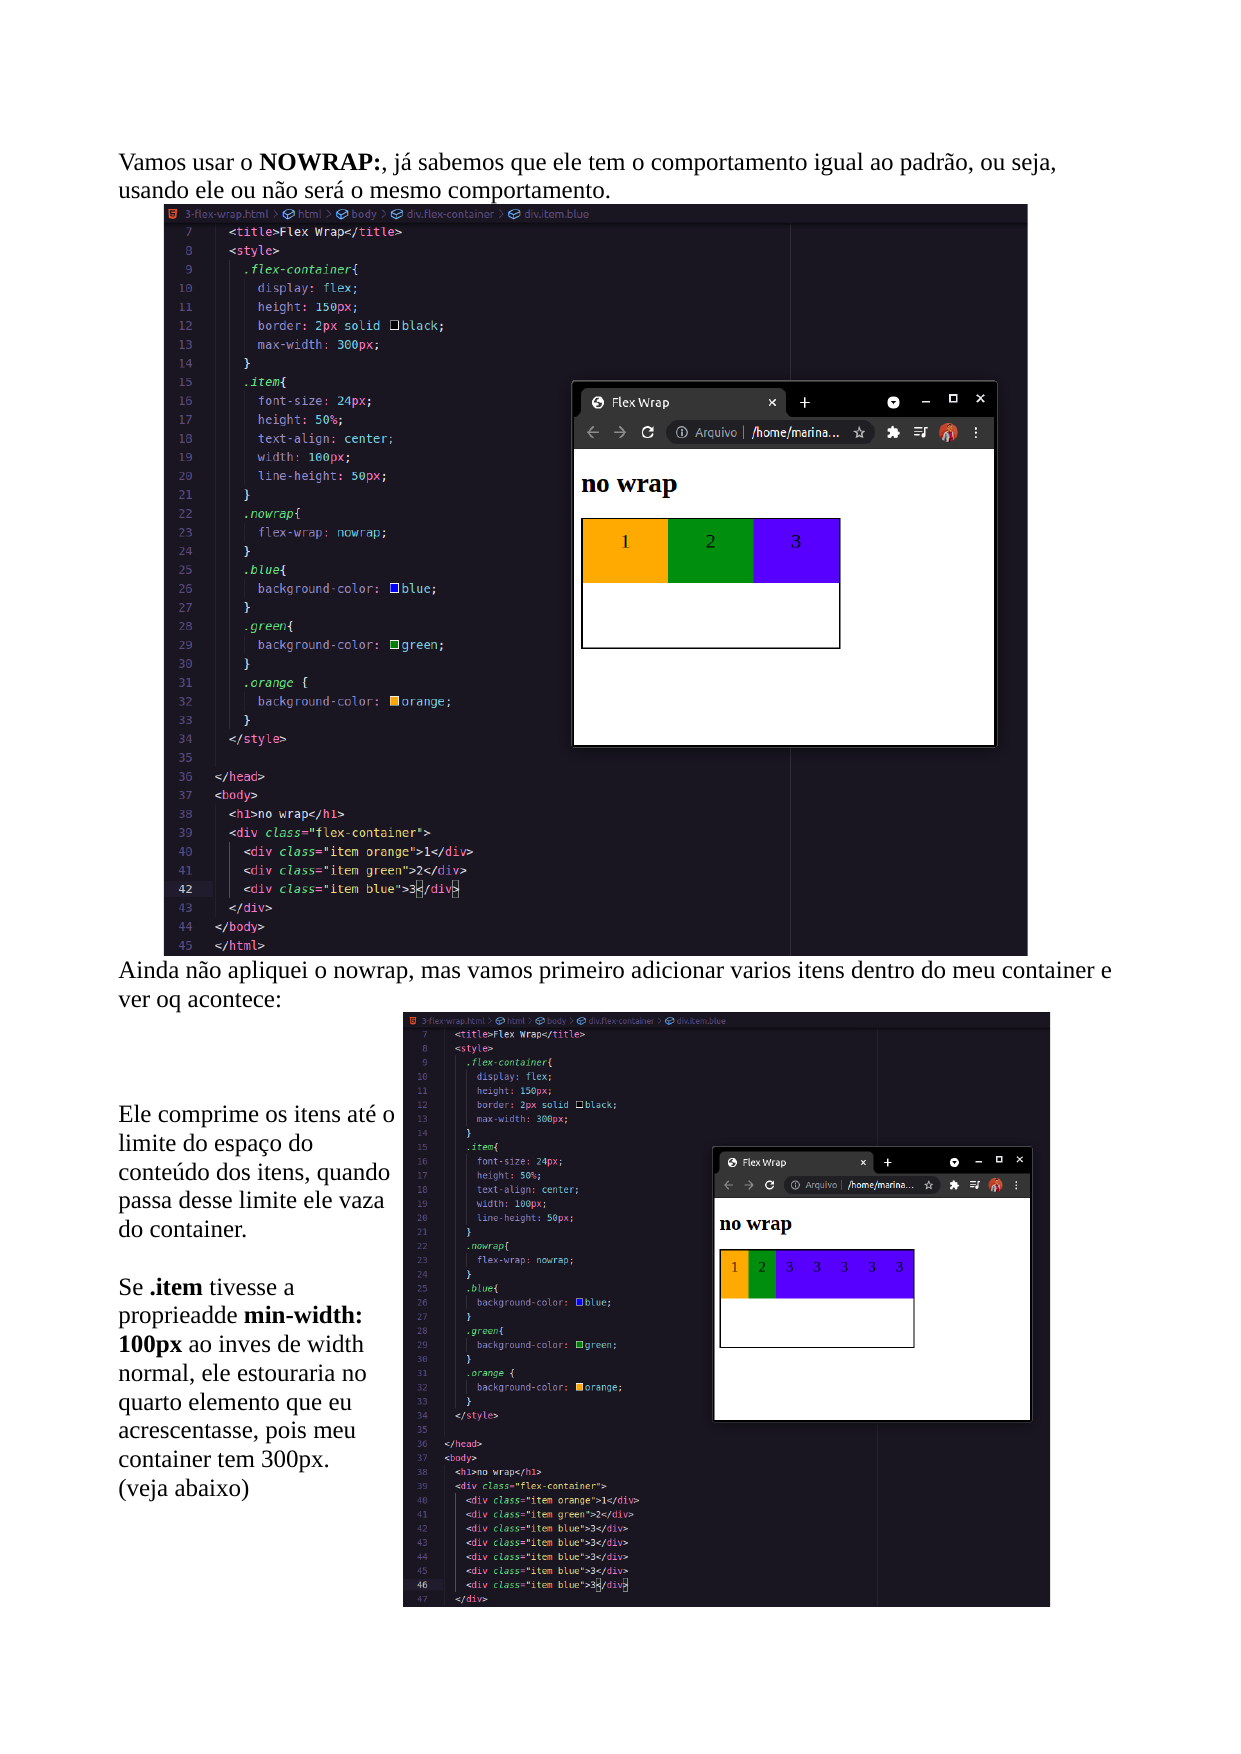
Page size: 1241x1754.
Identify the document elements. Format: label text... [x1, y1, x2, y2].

text Se .item tivesse a proprieadde min-width: 100px ao inves de width normal, ele estouraria no quarto elemento que eu acrescentasse, pois meu container tem 300px. [118, 1272, 403, 1473]
text (veja abaixo) [118, 1473, 403, 1502]
text Ainda não apliquei o nowrap, mas vamos primeiro adicionar varios itens dentro do meu container e ver oq acontece: [118, 204, 1122, 1013]
text Ele comprime os itens até o limite do espaço do conteúdo dos itens, quando passa desse limite ele vaza do container. [118, 1099, 403, 1243]
text [1050, 1272, 1122, 1473]
picture [163, 204, 1028, 956]
text Vamos usar o NOWRAP:, já sabemos que ele tem o comportamento igual ao padrão, ou seja, usando ele ou não será o mesmo comportamento. [118, 147, 1122, 204]
picture [403, 1012, 1050, 1607]
text [1050, 1099, 1122, 1243]
text [1050, 1473, 1122, 1502]
